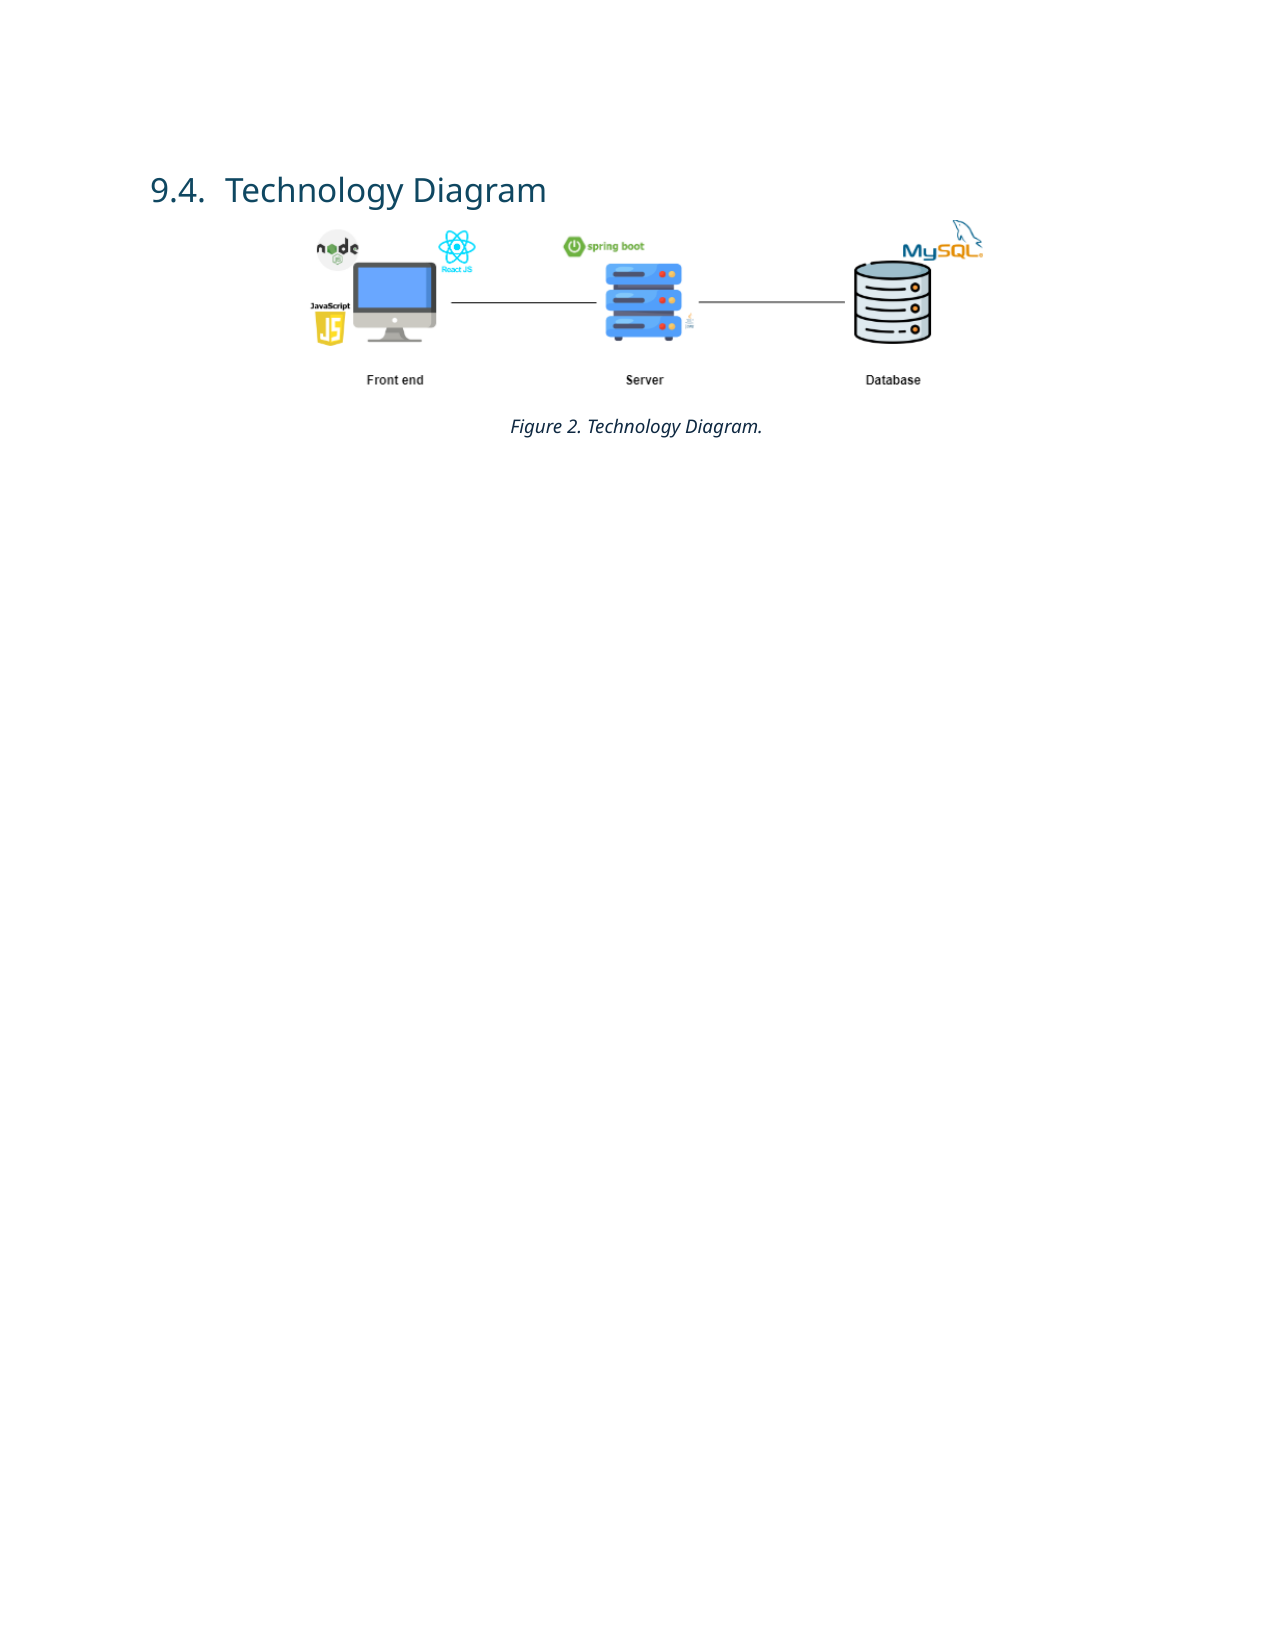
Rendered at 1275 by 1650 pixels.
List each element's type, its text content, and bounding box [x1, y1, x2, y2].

subtitle Technology Diagram [150, 167, 1125, 212]
text Figure 2. Technology Diagram. [150, 413, 1125, 439]
